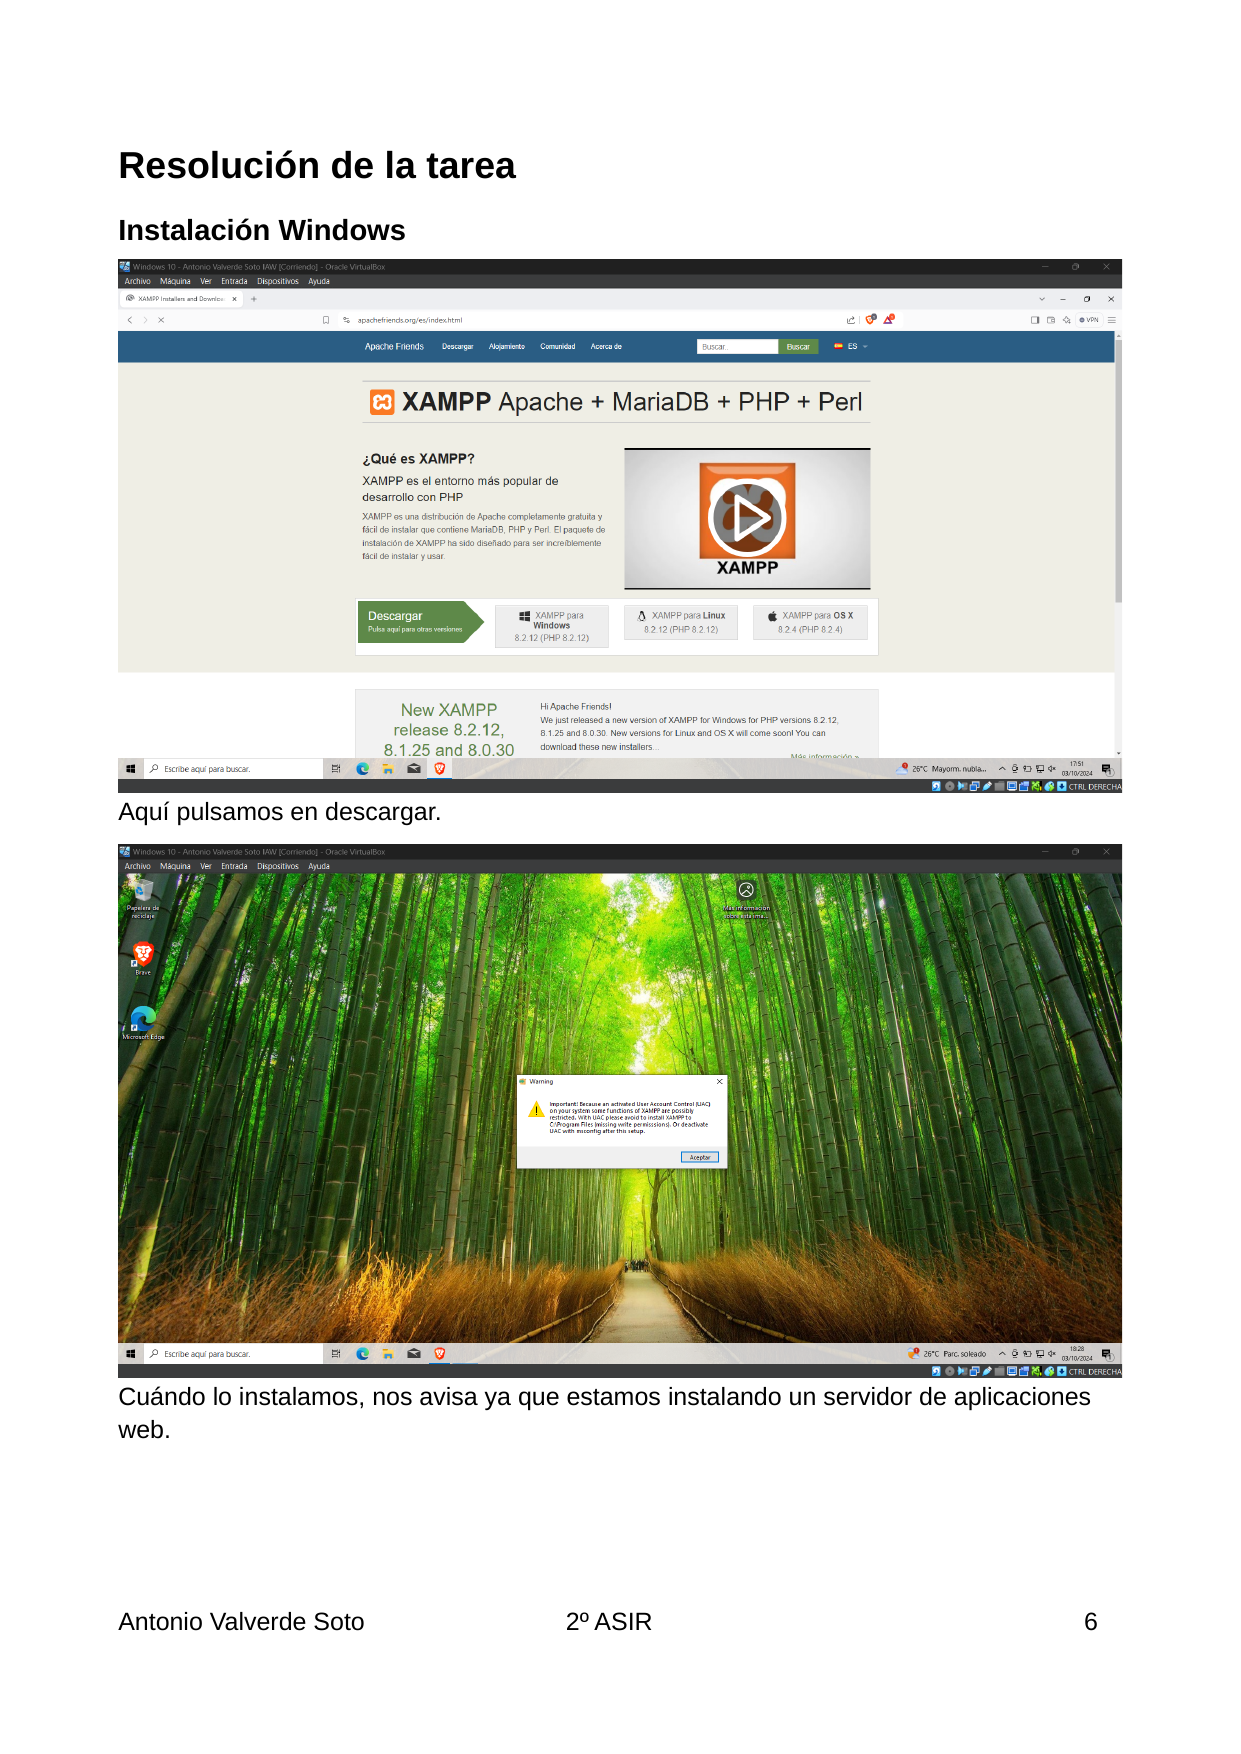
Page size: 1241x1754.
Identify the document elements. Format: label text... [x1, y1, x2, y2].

picture [118, 259, 1123, 793]
subtitle Instalación Windows [118, 213, 1122, 247]
text Cuándo lo instalamos, nos avisa ya que estamos instalando un servidor de aplicaciones web. [118, 1378, 1122, 1444]
text Aquí pulsamos en descargar. [118, 793, 1122, 826]
picture [118, 844, 1123, 1378]
subtitle Resolución de la tarea [118, 143, 1122, 186]
